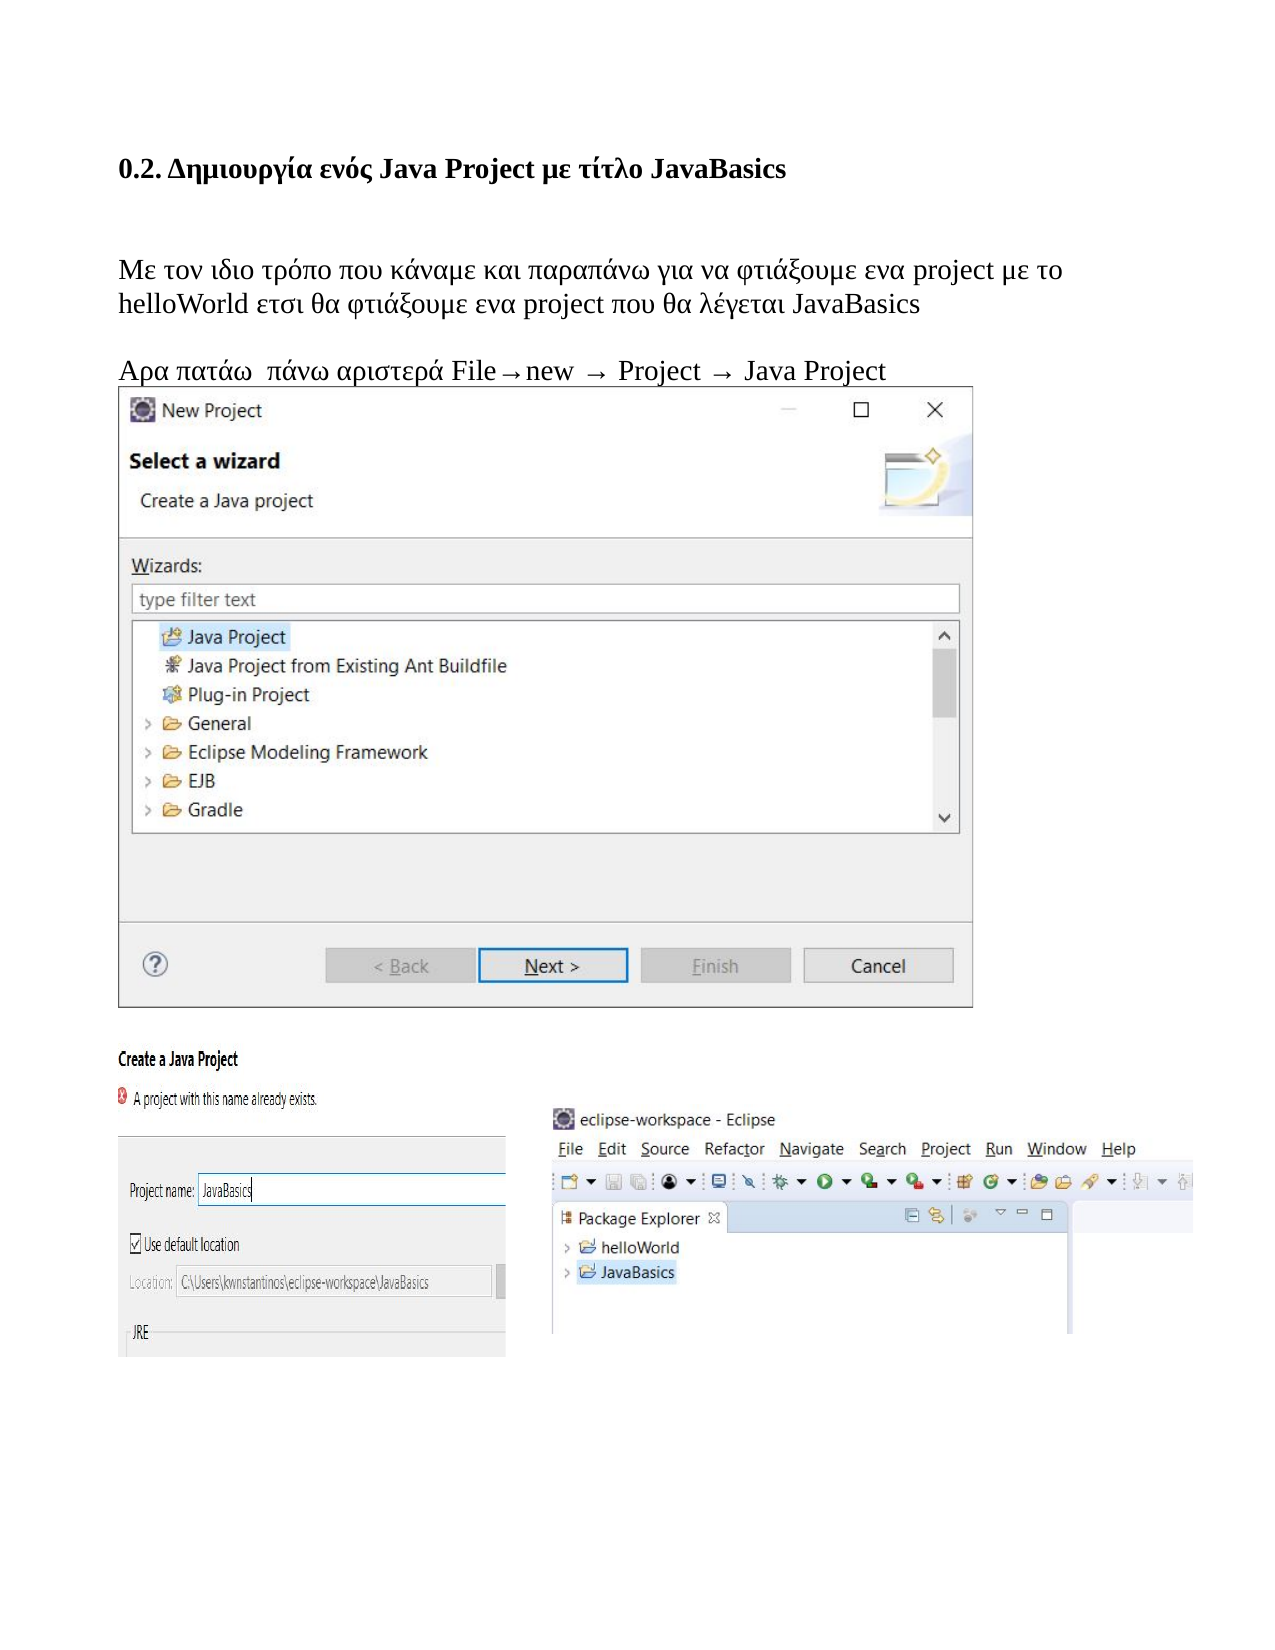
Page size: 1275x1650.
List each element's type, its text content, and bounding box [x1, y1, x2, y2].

picture [118, 1023, 506, 1357]
text Αρα πατάω πάνω αριστερά File→new → Project → Java Project [118, 353, 1157, 386]
text 0.2. Δημιουργία ενός Java Project με τίτλο JavaBasics [118, 152, 1157, 185]
text Με τον ιδιο τρόπο που κάναμε και παραπάνω για να φτιάξουμε ενα project με το [118, 252, 1157, 286]
text helloWorld ετσι θα φτιάξουμε ενα project που θα λέγεται JavaBasics [118, 286, 1157, 319]
picture [551, 1104, 1194, 1334]
picture [118, 386, 974, 1008]
